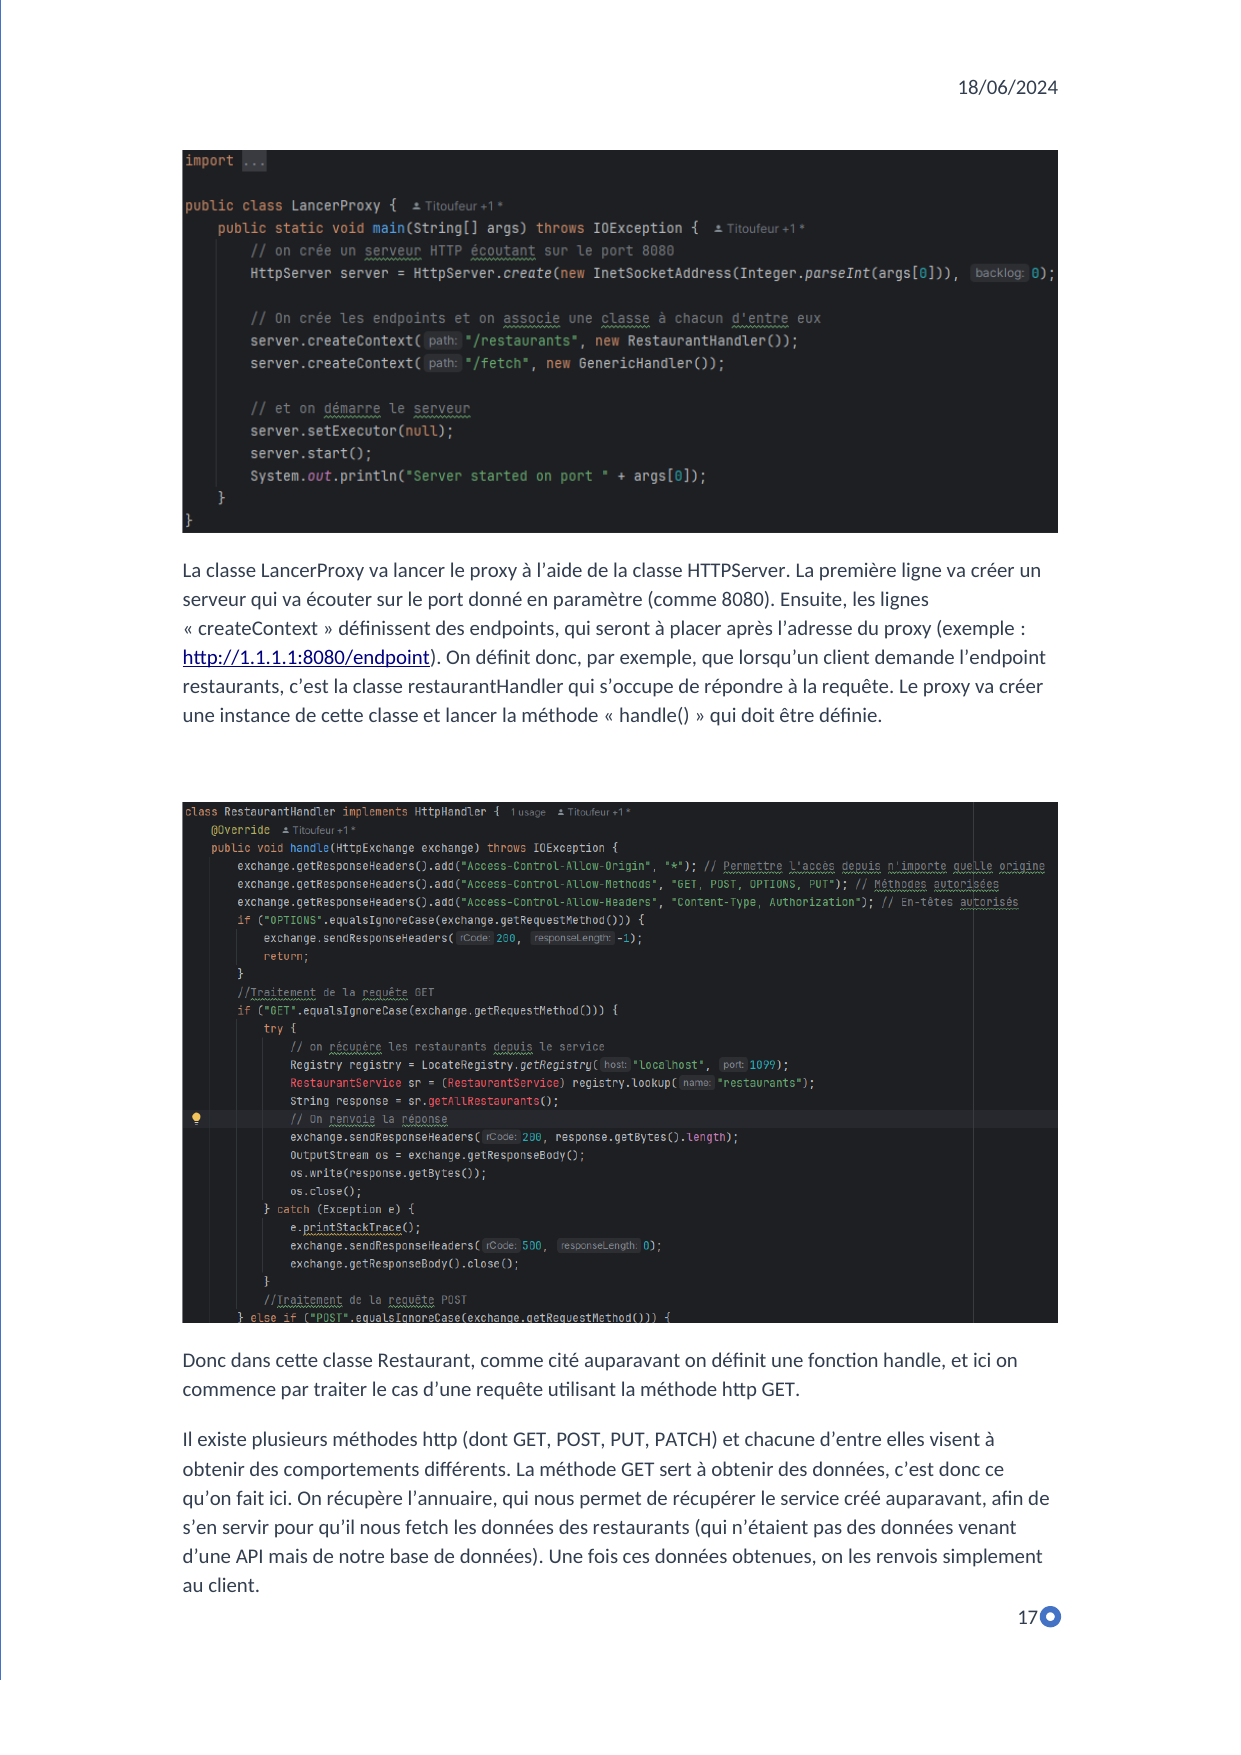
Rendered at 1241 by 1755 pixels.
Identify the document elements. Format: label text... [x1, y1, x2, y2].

text Il existe plusieurs méthodes http (dont GET, POST, PUT, PATCH) et chacune d’entre elles visent à obtenir des comportements différents. La méthode GET sert à obtenir des données, c’est donc ce qu’on fait ici. On récupère l’annuaire, qui nous permet de récupérer le service créé auparavant, afin de s’en servir pour qu’il nous fetch les données des restaurants (qui n’étaient pas des données venant d’une API mais de notre base de données). Une fois ces données obtenues, on les renvois simplement au client. [182, 1427, 1058, 1598]
text Donc dans cette classe Restaurant, comme cité auparavant on définit une fonction handle, et ici on commence par traiter le cas d’une requête utilisant la méthode http GET. [182, 1347, 1058, 1402]
text La classe LancerProxy va lancer le proxy à l’aide de la classe HTTPServer. La première ligne va créer un serveur qui va écouter sur le port donné en paramètre (comme 8080). Ensuite, les lignes « createContext » définissent des endpoints, qui seront à placer après l’adresse du proxy (exemple : http://1.1.1.1:8080/endpoint). On définit donc, par exemple, que lorsqu’un client demande l’endpoint restaurants, c’est la classe restaurantHandler qui s’occupe de répondre à la requête. Le proxy va créer une instance de cette classe et lancer la méthode « handle() » qui doit être définie. [182, 557, 1058, 728]
